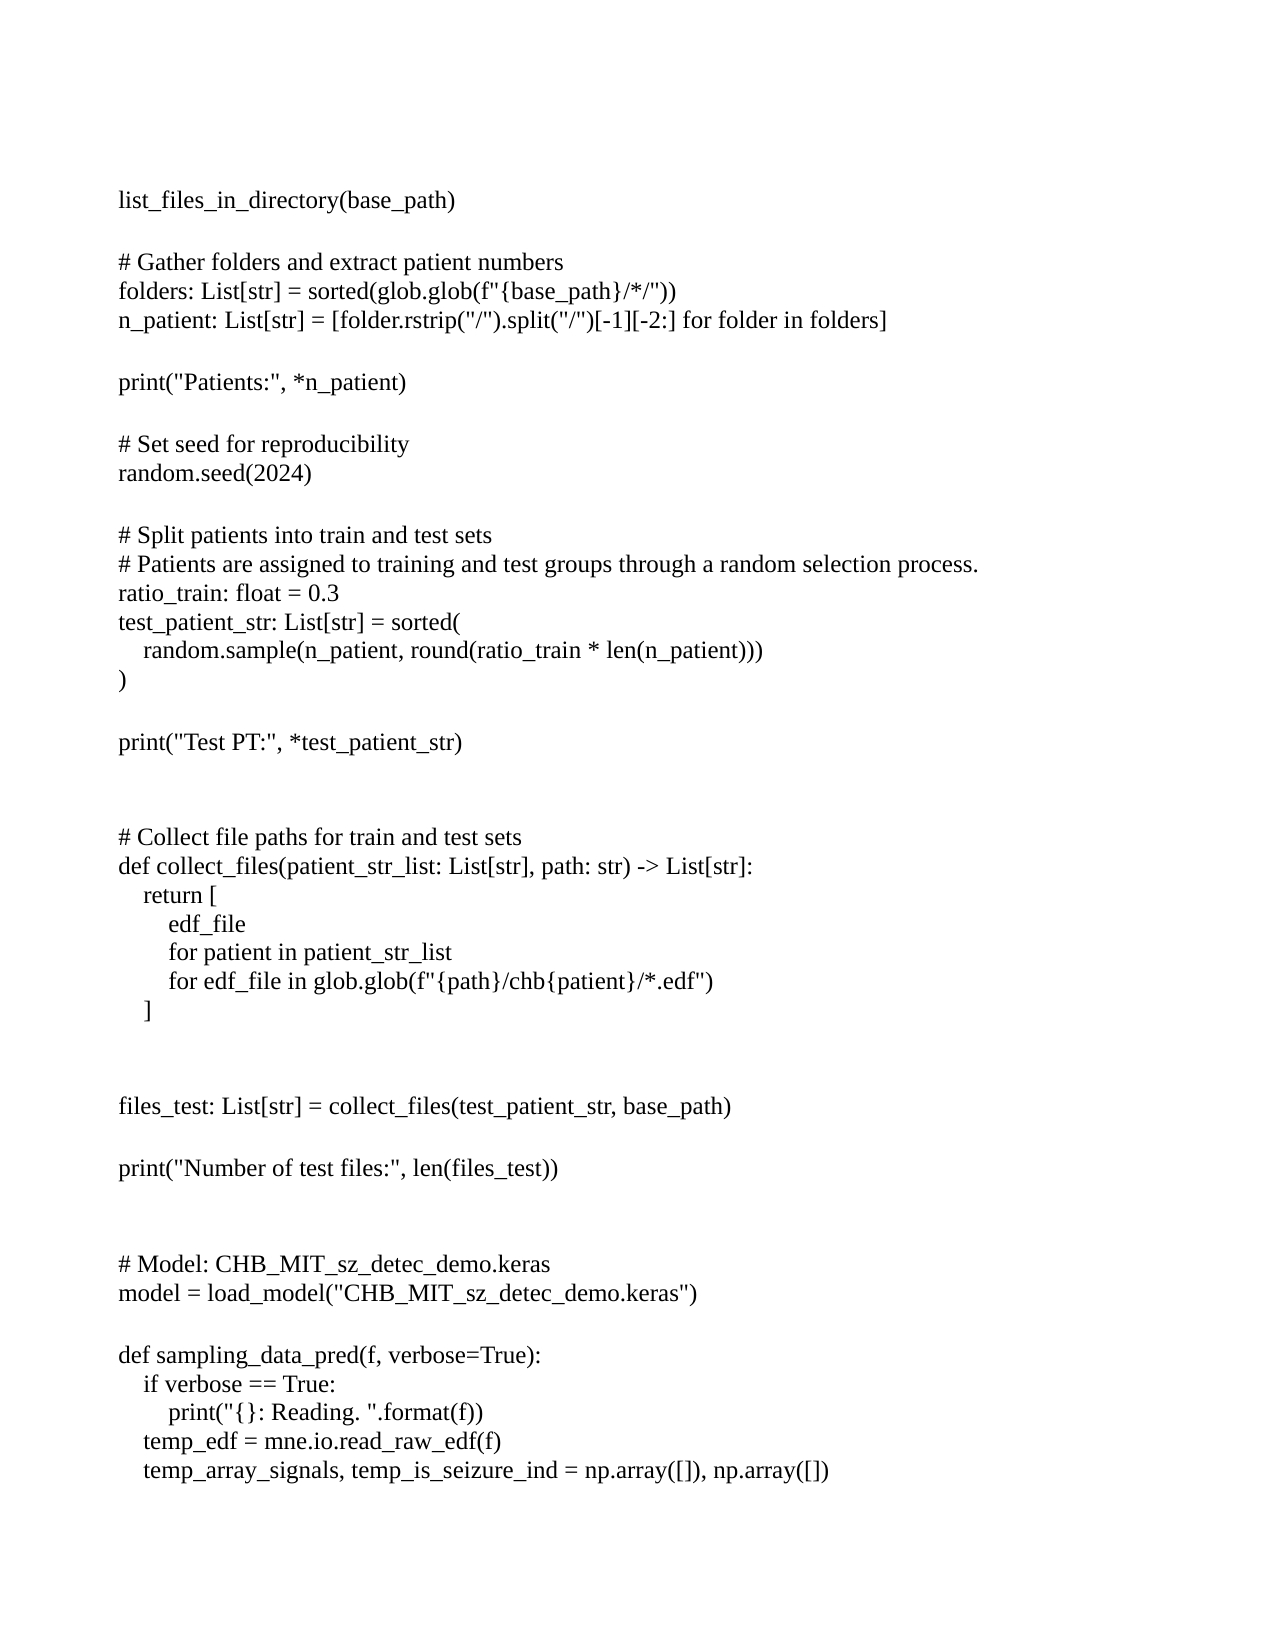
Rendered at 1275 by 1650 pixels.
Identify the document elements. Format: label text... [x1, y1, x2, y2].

text # Model: CHB_MIT_sz_detec_demo.keras [118, 1249, 1157, 1278]
text temp_edf = mne.io.read_raw_edf(f) [118, 1426, 1157, 1455]
text model = load_model("CHB_MIT_sz_detec_demo.keras") [118, 1278, 1157, 1306]
text # Set seed for reproducibility [118, 429, 1157, 458]
text # Collect file paths for train and test sets [118, 822, 1157, 851]
text temp_array_signals, temp_is_seizure_ind = np.array([]), np.array([]) [118, 1455, 1157, 1484]
text return [ [118, 880, 1157, 909]
text edf_file [118, 909, 1157, 937]
text files_test: List[str] = collect_files(test_patient_str, base_path) [118, 1091, 1157, 1119]
text # Split patients into train and test sets [118, 521, 1157, 549]
text random.seed(2024) [118, 458, 1157, 487]
text random.sample(n_patient, round(ratio_train * len(n_patient))) [118, 636, 1157, 664]
text ] [118, 995, 1157, 1024]
text ratio_train: float = 0.3 [118, 578, 1157, 607]
text # Patients are assigned to training and test groups through a random selection process. [118, 549, 1157, 578]
text for patient in patient_str_list [118, 937, 1157, 966]
text folders: List[str] = sorted(glob.glob(f"{base_path}/*/")) [118, 276, 1157, 305]
text test_patient_str: List[str] = sorted( [118, 607, 1157, 636]
text def collect_files(patient_str_list: List[str], path: str) -> List[str]: [118, 851, 1157, 880]
text print("Patients:", *n_patient) [118, 367, 1157, 396]
text print("{}: Reading. ".format(f)) [118, 1397, 1157, 1426]
text ) [118, 664, 1157, 693]
text for edf_file in glob.glob(f"{path}/chb{patient}/*.edf") [118, 966, 1157, 995]
text print("Test PT:", *test_patient_str) [118, 727, 1157, 755]
text # Gather folders and extract patient numbers [118, 247, 1157, 276]
text print("Number of test files:", len(files_test)) [118, 1153, 1157, 1182]
text list_files_in_directory(base_path) [118, 185, 1157, 214]
text def sampling_data_pred(f, verbose=True): [118, 1340, 1157, 1369]
text if verbose == True: [118, 1369, 1157, 1397]
text n_patient: List[str] = [folder.rstrip("/").split("/")[-1][-2:] for folder in folders] [118, 305, 1157, 334]
